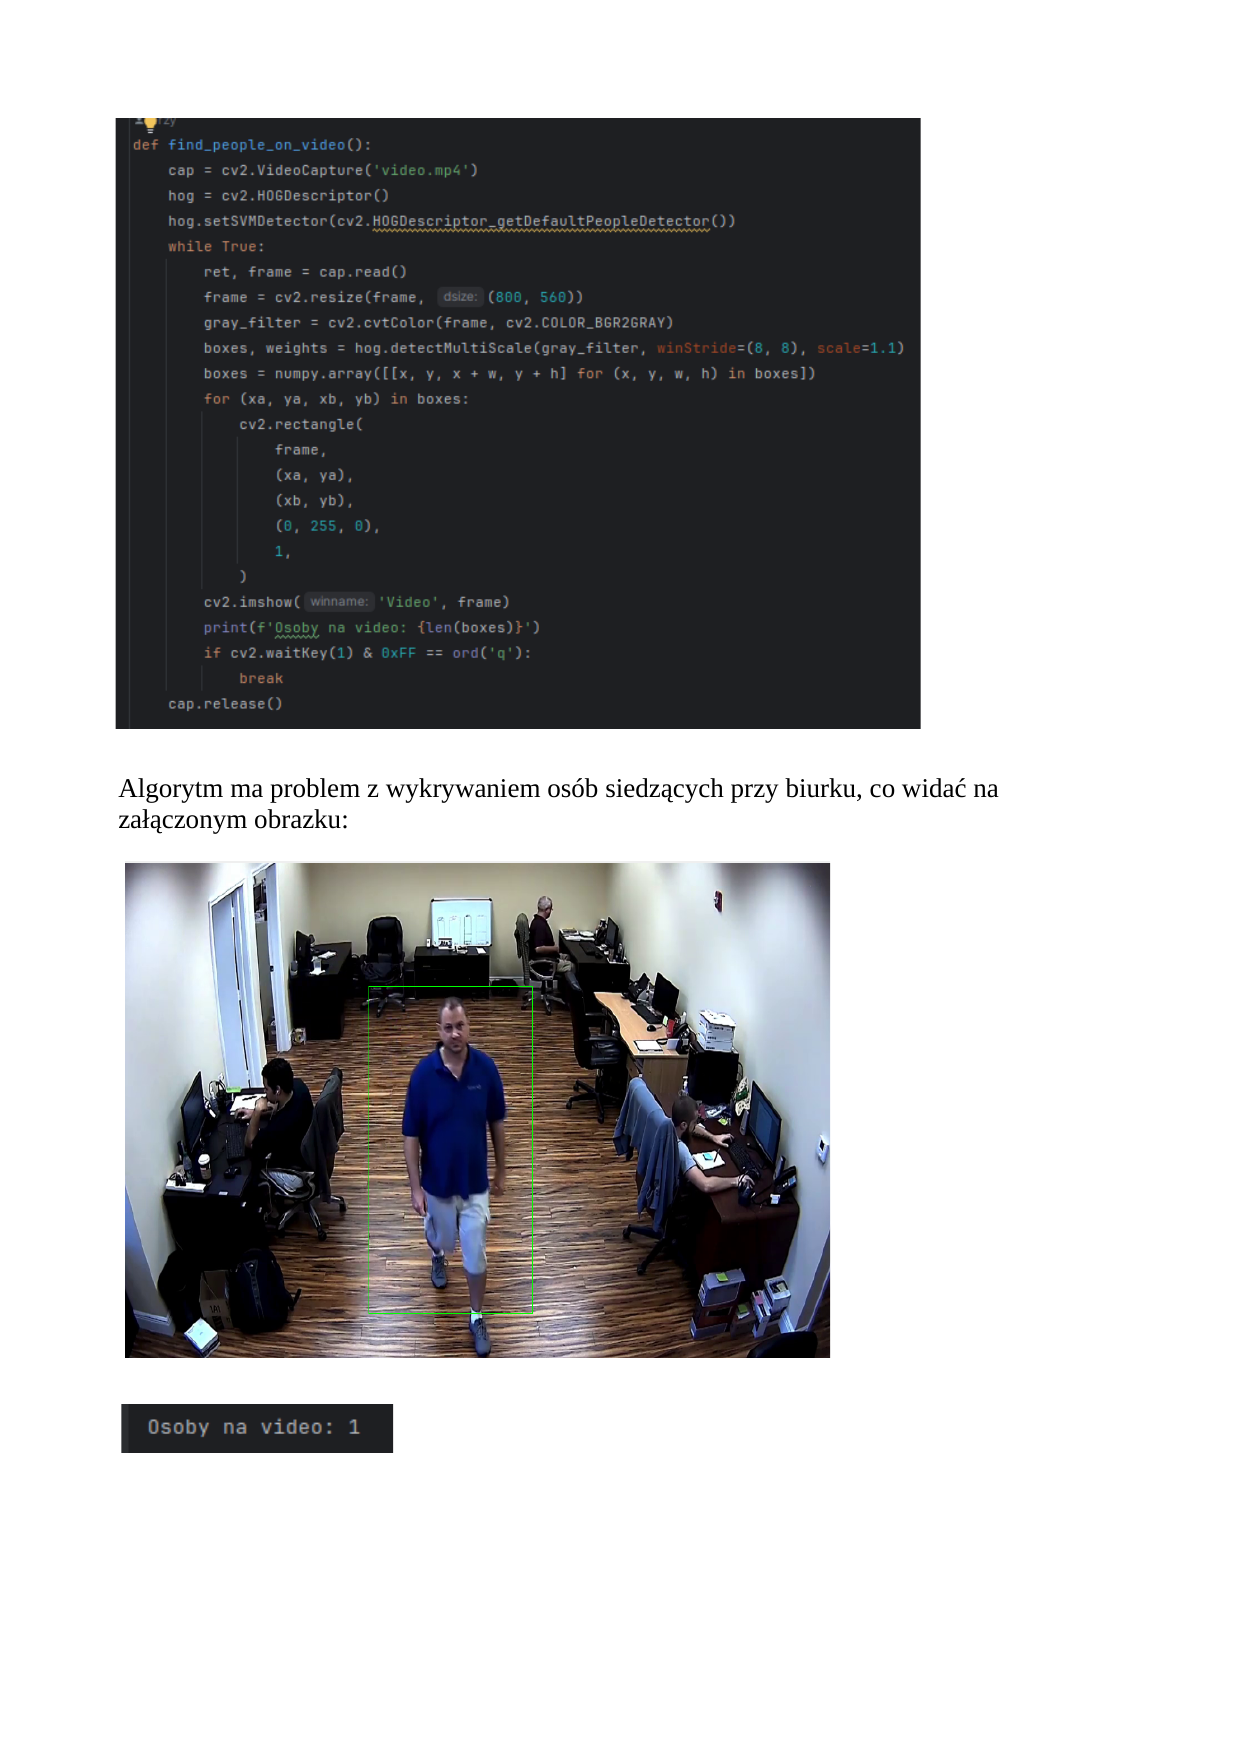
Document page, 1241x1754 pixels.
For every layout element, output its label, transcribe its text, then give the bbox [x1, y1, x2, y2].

text Algorytm ma problem z wykrywaniem osób siedzących przy biurku, co widać na załączonym obrazku: [118, 772, 1122, 928]
picture [121, 1404, 394, 1453]
picture [125, 861, 831, 1358]
picture [115, 118, 921, 729]
